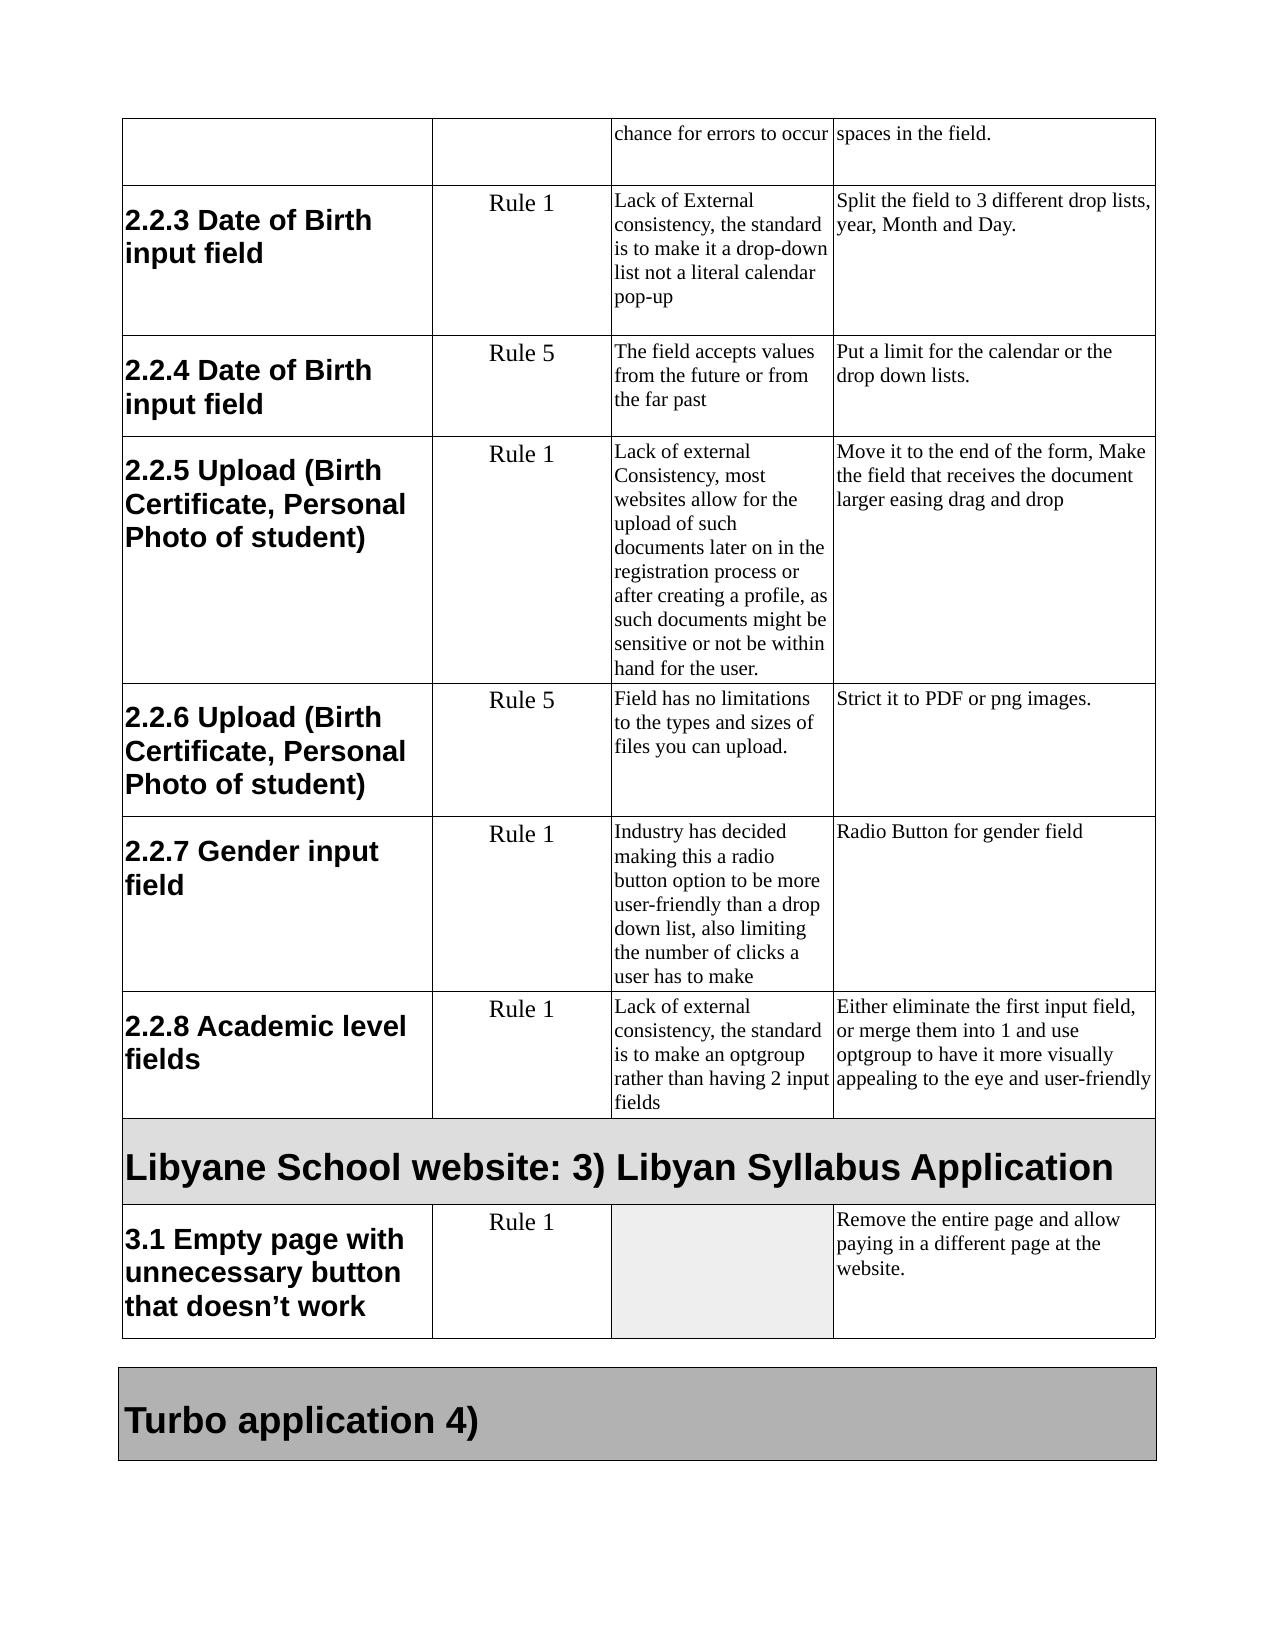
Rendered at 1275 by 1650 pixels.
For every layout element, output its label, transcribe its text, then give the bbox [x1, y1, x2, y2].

table_cell Lack of External consistency, the standard is to make it a drop-down list not a literal calendar pop-up [612, 186, 833, 335]
table_cell Strict it to PDF or png images. [834, 684, 1155, 816]
table_cell Rule 1 [433, 992, 611, 1117]
table_header Turbo application 4) [119, 1368, 1156, 1460]
table_cell Remove the entire page and allow paying in a different page at the website. [834, 1205, 1155, 1338]
table_cell Move it to the end of the form, Make the field that receives the document larger easing drag and drop [834, 437, 1155, 682]
table_cell Rule 1 [433, 1205, 611, 1338]
table_cell chance for errors to occur [612, 119, 833, 185]
table_cell 2.2.5 Upload (Birth Certificate, Personal Photo of student) [123, 437, 432, 682]
table_cell 2.2.7 Gender input field [123, 817, 432, 991]
table_cell [612, 1205, 833, 1338]
table_cell spaces in the field. [834, 119, 1155, 185]
table_cell 2.2.4 Date of Birth input field [123, 336, 432, 436]
table_cell [123, 119, 432, 185]
table_cell Lack of external Consistency, most websites allow for the upload of such documents later on in the registration process or after creating a profile, as such documents might be sensitive or not be within hand for the user. [612, 437, 833, 682]
table_cell Radio Button for gender field [834, 817, 1155, 991]
table_cell The field accepts values from the future or from the far past [612, 336, 833, 436]
table_cell 2.2.8 Academic level fields [123, 992, 432, 1117]
table_cell Field has no limitations to the types and sizes of files you can upload. [612, 684, 833, 816]
table_cell Rule 1 [433, 186, 611, 335]
table_cell 2.2.3 Date of Birth input field [123, 186, 432, 335]
table_cell 2.2.6 Upload (Birth Certificate, Personal Photo of student) [123, 684, 432, 816]
table_cell 3.1 Empty page with unnecessary button that doesn’t work [123, 1205, 432, 1338]
table_cell Rule 1 [433, 817, 611, 991]
table_cell Industry has decided making this a radio button option to be more user-friendly than a drop down list, also limiting the number of clicks a user has to make [612, 817, 833, 991]
table_cell [433, 119, 611, 185]
table_cell Rule 1 [433, 437, 611, 682]
table_cell Rule 5 [433, 684, 611, 816]
table_cell Either eliminate the first input field, or merge them into 1 and use optgroup to have it more visually appealing to the eye and user-friendly [834, 992, 1155, 1117]
table_cell Split the field to 3 different drop lists, year, Month and Day. [834, 186, 1155, 335]
table_cell Put a limit for the calendar or the drop down lists. [834, 336, 1155, 436]
table_cell Lack of external consistency, the standard is to make an optgroup rather than having 2 input fields [612, 992, 833, 1117]
table_cell Rule 5 [433, 336, 611, 436]
table_cell Libyane School website: 3) Libyan Syllabus Application [123, 1119, 1155, 1204]
